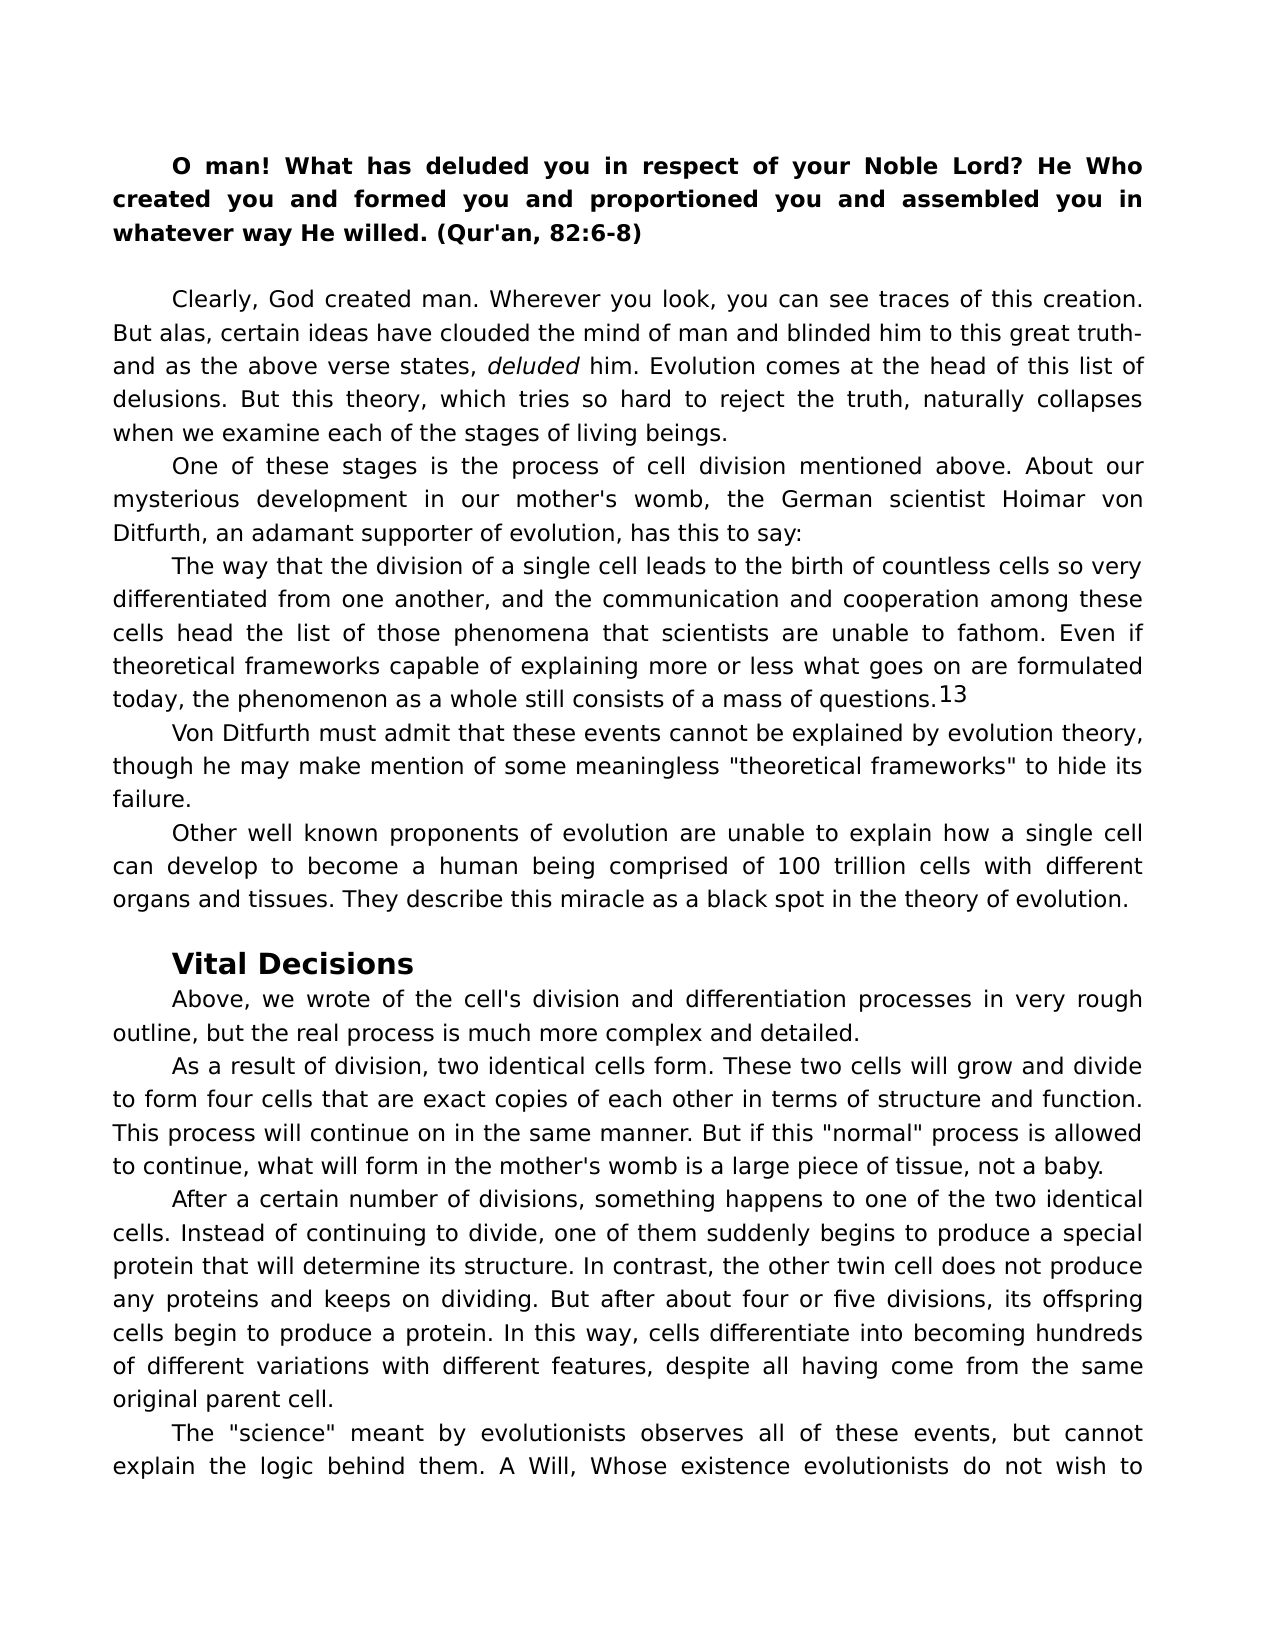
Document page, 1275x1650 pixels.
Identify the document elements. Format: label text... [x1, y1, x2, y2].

text Clearly, God created man. Wherever you look, you can see traces of this creation. But alas, certain ideas have clouded the mind of man and blinded him to this great truth-and as the above verse states, deluded him. Evolution comes at the head of this list of delusions. But this theory, which tries so hard to reject the truth, naturally collapses when we examine each of the stages of living beings. [112, 281, 1145, 448]
text Other well known proponents of evolution are unable to explain how a single cell can develop to become a human being comprised of 100 trillion cells with different organs and tissues. They describe this miracle as a black spot in the theory of evolution. [112, 814, 1145, 914]
text O man! What has deluded you in respect of your Noble Lord? He Who created you and formed you and proportioned you and assembled you in whatever way He willed. (Qur'an, 82:6-8) [112, 148, 1145, 248]
text Above, we wrote of the cell's division and differentiation processes in very rough outline, but the real process is much more complex and detailed. [112, 981, 1145, 1048]
text As a result of division, two identical cells form. These two cells will grow and divide to form four cells that are exact copies of each other in terms of structure and function. This process will continue on in the same manner. But if this "normal" process is allowed to continue, what will form in the mother's womb is a large piece of tissue, not a baby. [112, 1048, 1145, 1181]
text One of these stages is the process of cell division mentioned above. About our mysterious development in our mother's womb, the German scientist Hoimar von Ditfurth, an adamant supporter of evolution, has this to say: [112, 448, 1145, 548]
text After a certain number of divisions, something happens to one of the two identical cells. Instead of continuing to divide, one of them suddenly begins to produce a special protein that will determine its structure. In contrast, the other twin cell does not produce any proteins and keeps on dividing. But after about four or five divisions, its offspring cells begin to produce a protein. In this way, cells differentiate into becoming hundreds of different variations with different features, despite all having come from the same original parent cell. [112, 1181, 1145, 1414]
text Vital Decisions [112, 948, 1145, 981]
text The way that the division of a single cell leads to the birth of countless cells so very differentiated from one another, and the communication and cooperation among these cells head the list of those phenomena that scientists are unable to fathom. Even if theoretical frameworks capable of explaining more or less what goes on are formulated today, the phenomenon as a whole still consists of a mass of questions.13 [112, 548, 1145, 714]
text The "science" meant by evolutionists observes all of these events, but cannot explain the logic behind them. A Will, Whose existence evolutionists do not wish to [112, 1414, 1145, 1481]
text Von Ditfurth must admit that these events cannot be explained by evolution theory, though he may make mention of some meaningless "theoretical frameworks" to hide its failure. [112, 714, 1145, 814]
